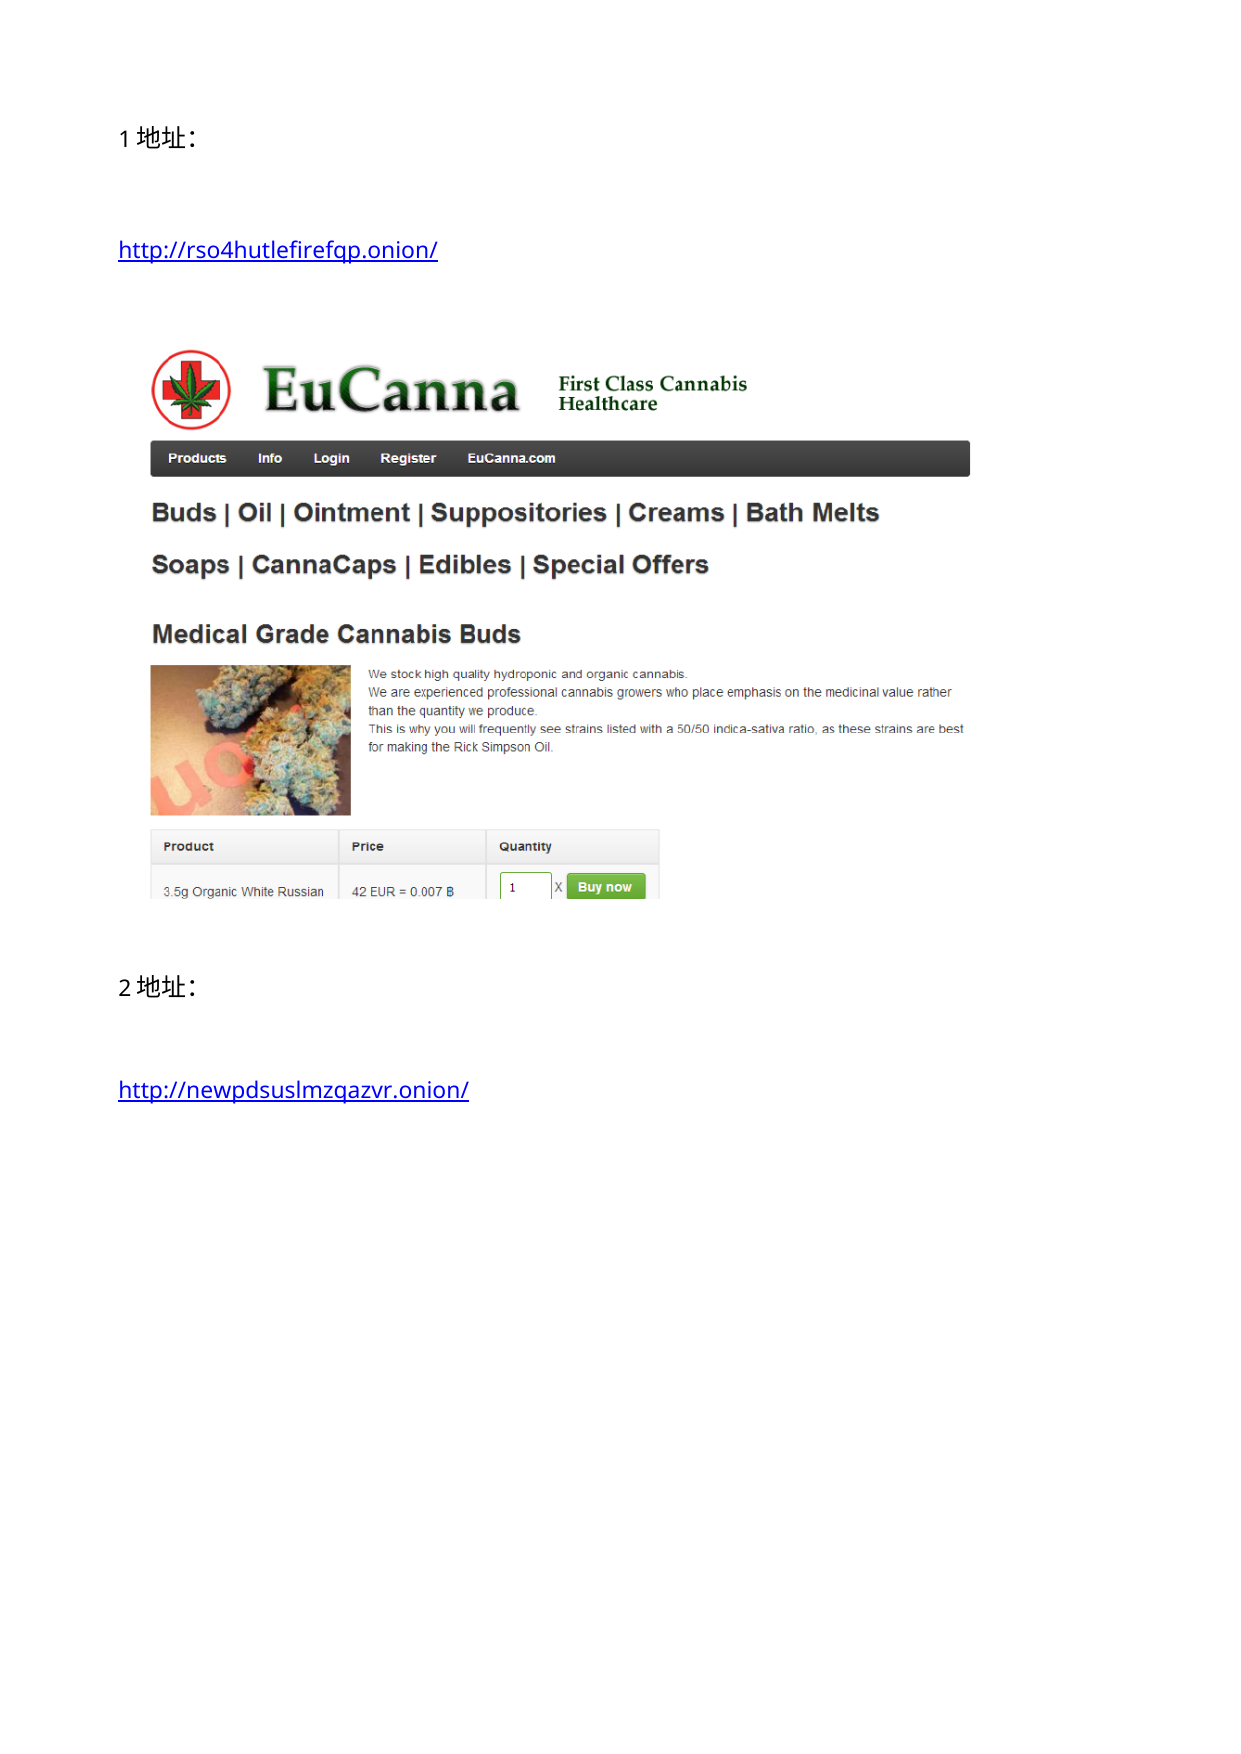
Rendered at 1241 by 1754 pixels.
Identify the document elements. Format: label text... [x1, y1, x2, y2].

text http://rso4hutlefirefqp.onion/ [118, 234, 1122, 265]
text 2地址： [118, 968, 1122, 1004]
text 1地址： [118, 118, 1122, 154]
text http://newpdsuslmzqazvr.onion/ [118, 1074, 1122, 1105]
